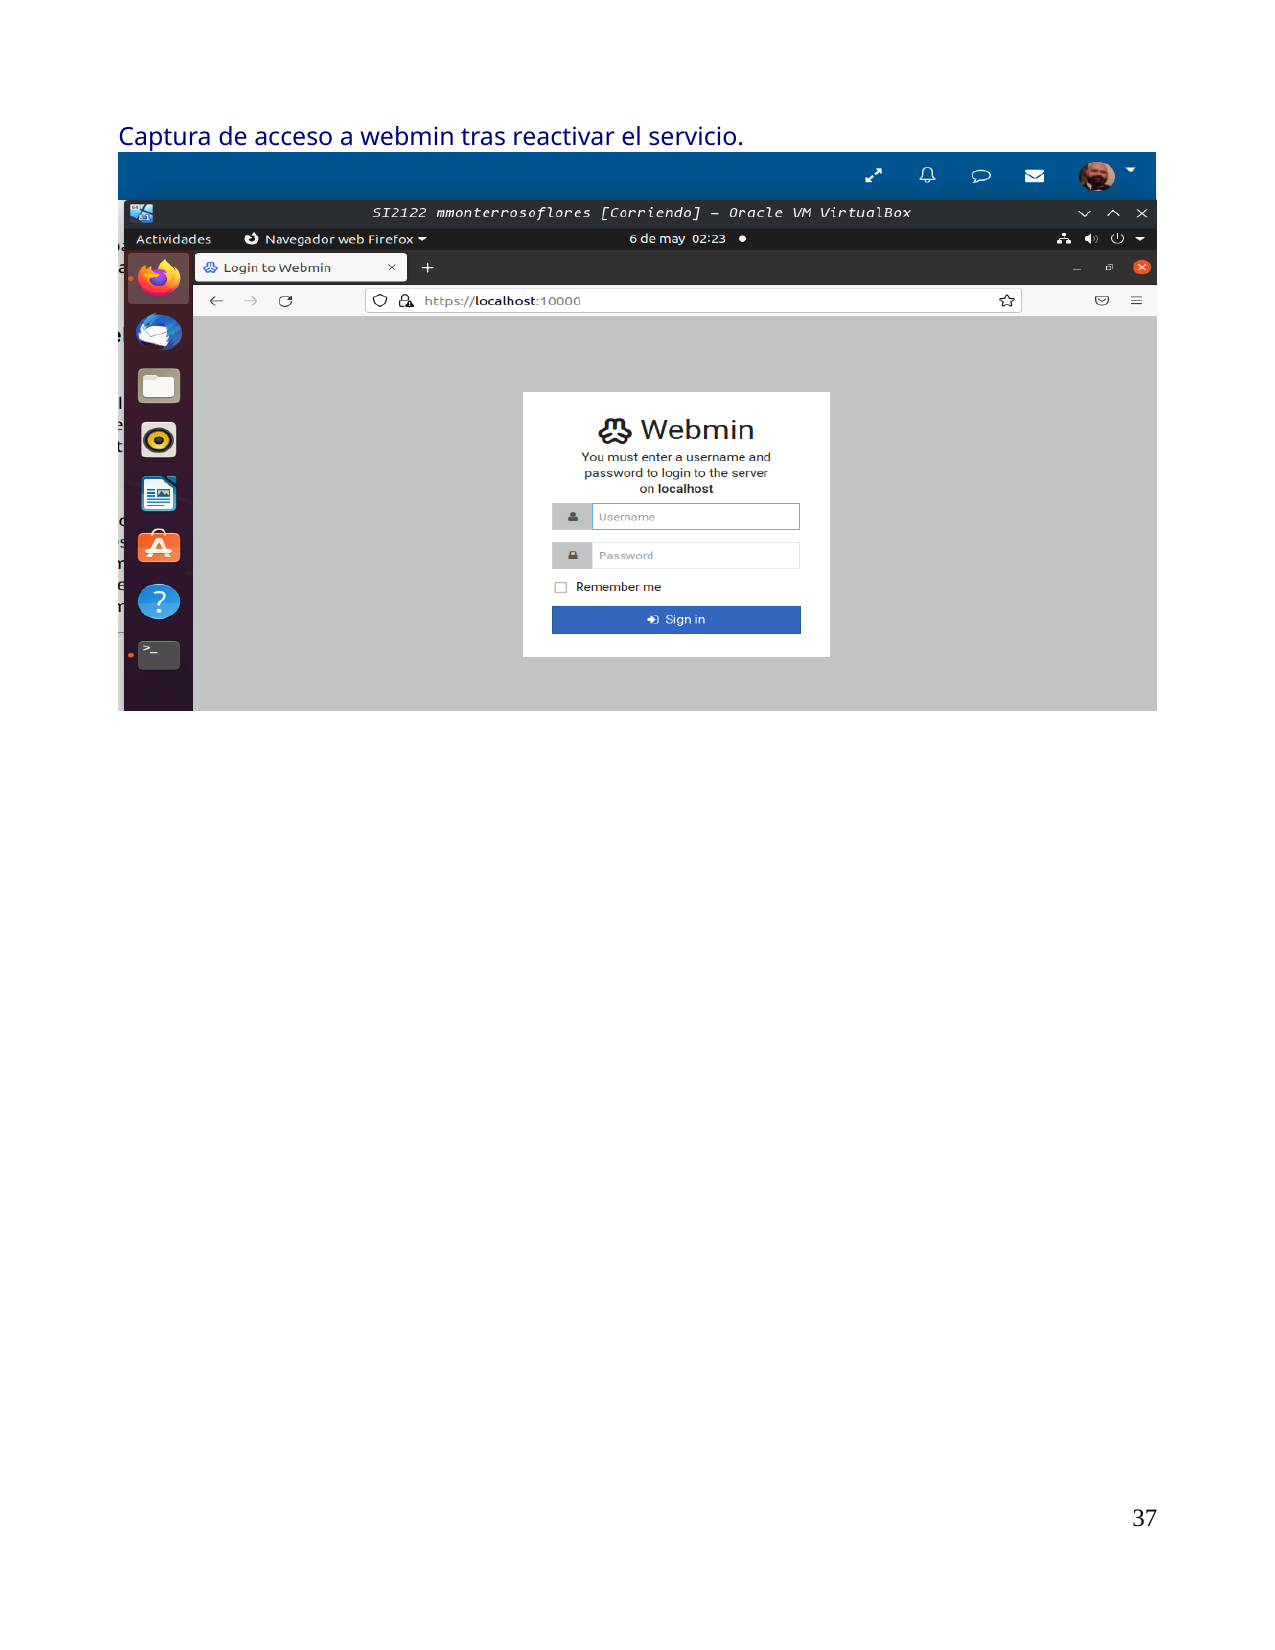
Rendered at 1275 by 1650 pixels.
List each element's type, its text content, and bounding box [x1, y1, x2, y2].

table_header [118, 711, 1157, 744]
text Captura de acceso a webmin tras reactivar el servicio. [118, 118, 1157, 152]
picture [118, 152, 1157, 711]
